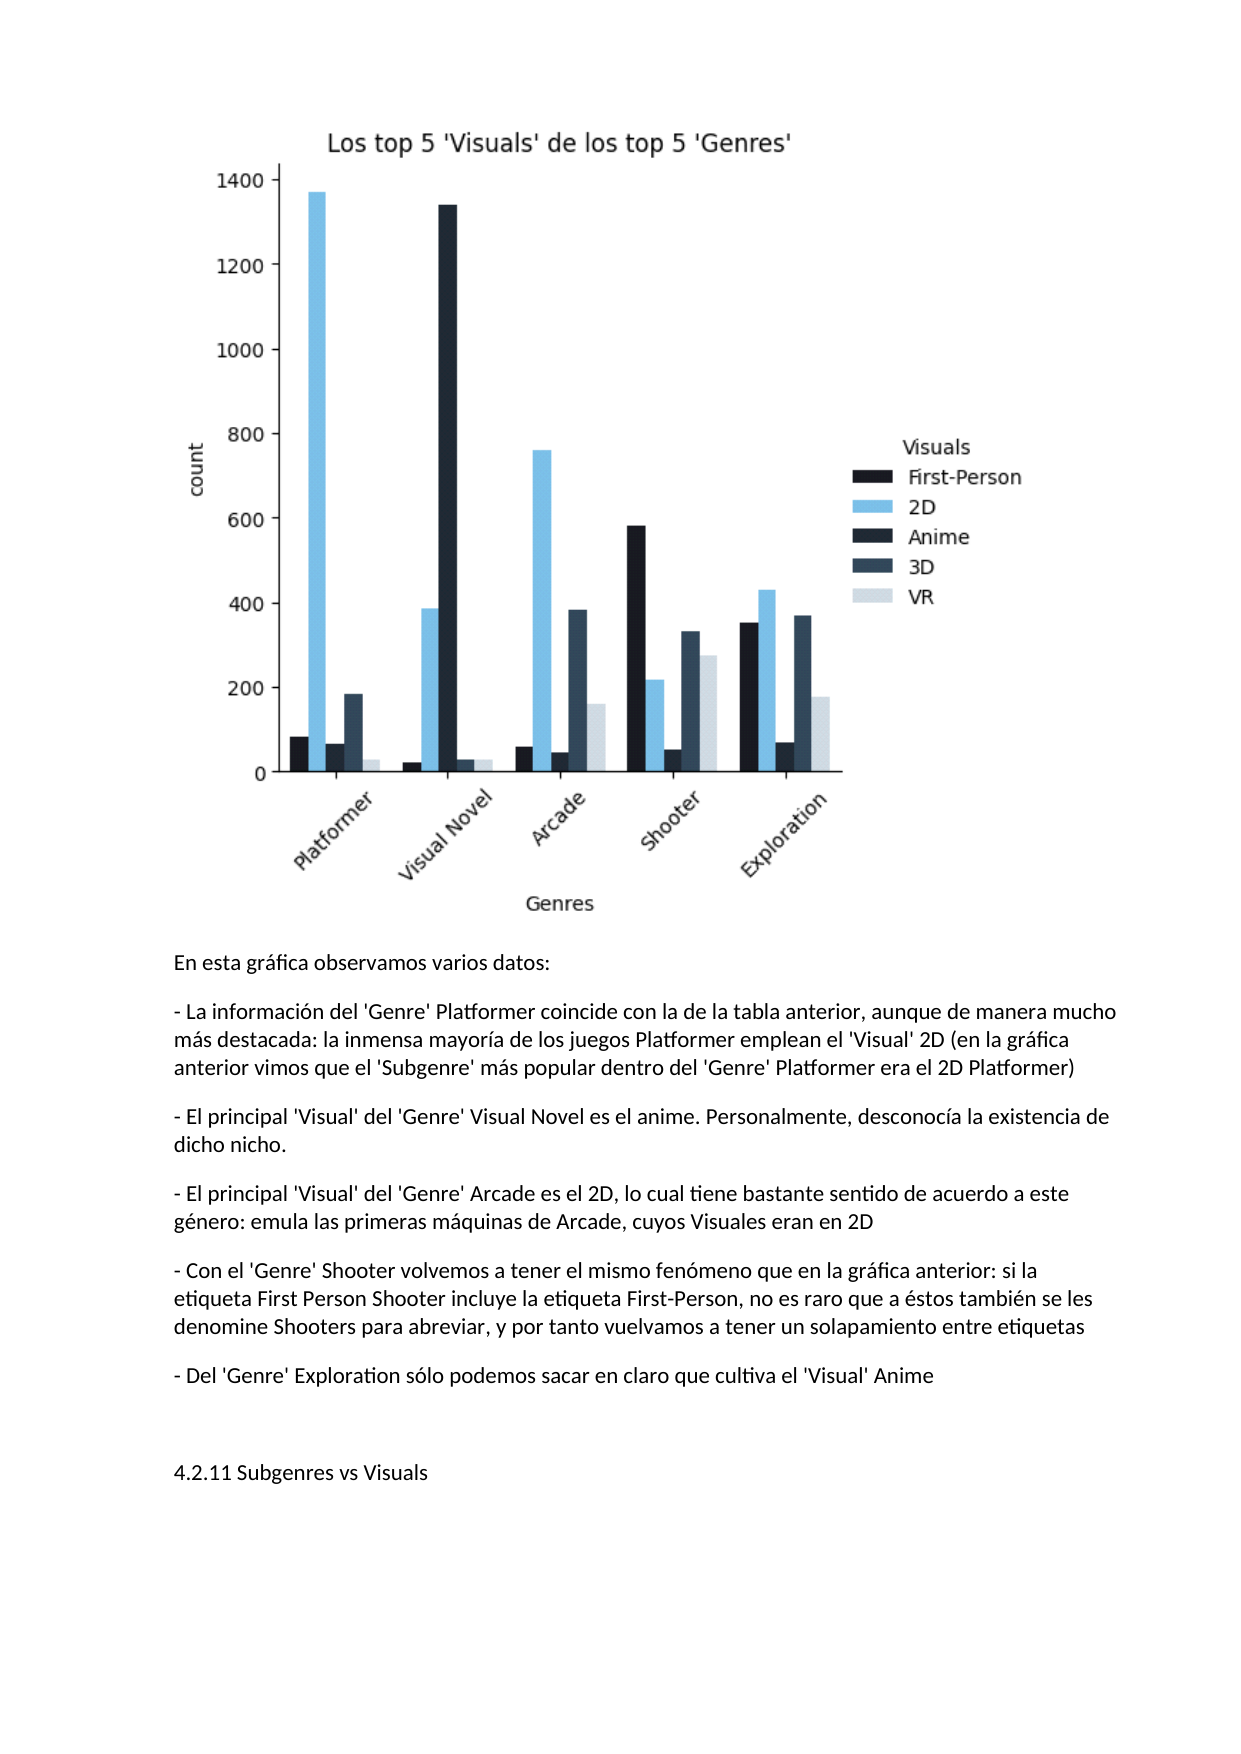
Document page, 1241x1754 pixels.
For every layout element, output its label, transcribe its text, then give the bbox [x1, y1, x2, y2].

text En esta gráfica observamos varios datos: [174, 948, 1122, 976]
text - Del 'Genre' Exploration sólo podemos sacar en claro que cultiva el 'Visual' Anime [174, 1361, 1122, 1389]
text - La información del 'Genre' Platformer coincide con la de la tabla anterior, aunque de manera mucho más destacada: la inmensa mayoría de los juegos Platformer emplean el 'Visual' 2D (en la gráfica anterior vimos que el 'Subgenre' más popular dentro del 'Genre' Platformer era el 2D Platformer) [174, 997, 1122, 1081]
text 4.2.11 Subgenres vs Visuals [174, 1458, 1122, 1486]
text - El principal 'Visual' del 'Genre' Arcade es el 2D, lo cual tiene bastante sentido de acuerdo a este género: emula las primeras máquinas de Arcade, cuyos Visuales eran en 2D [174, 1179, 1122, 1235]
text - Con el 'Genre' Shooter volvemos a tener el mismo fenómeno que en la gráfica anterior: si la etiqueta First Person Shooter incluye la etiqueta First-Person, no es raro que a éstos también se les denomine Shooters para abreviar, y por tanto vuelvamos a tener un solapamiento entre etiquetas [174, 1256, 1122, 1340]
text - El principal 'Visual' del 'Genre' Visual Novel es el anime. Personalmente, desconocía la existencia de dicho nicho. [174, 1102, 1122, 1158]
